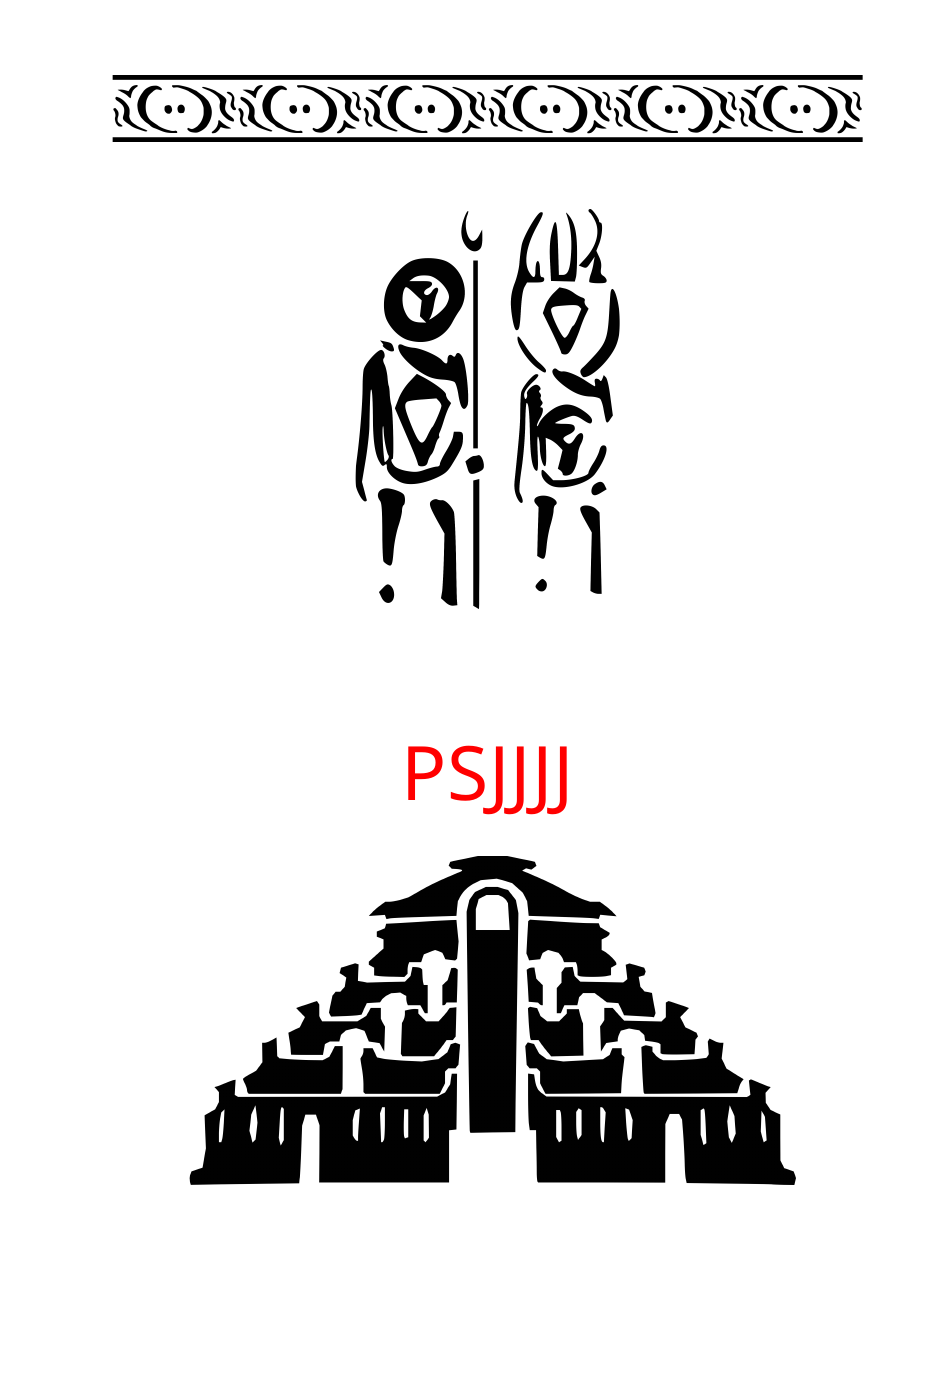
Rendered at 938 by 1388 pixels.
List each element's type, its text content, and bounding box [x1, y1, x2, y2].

picture [189, 856, 796, 1185]
picture [355, 209, 620, 609]
picture [112, 75, 863, 142]
text PSJJJJ [112, 721, 862, 823]
